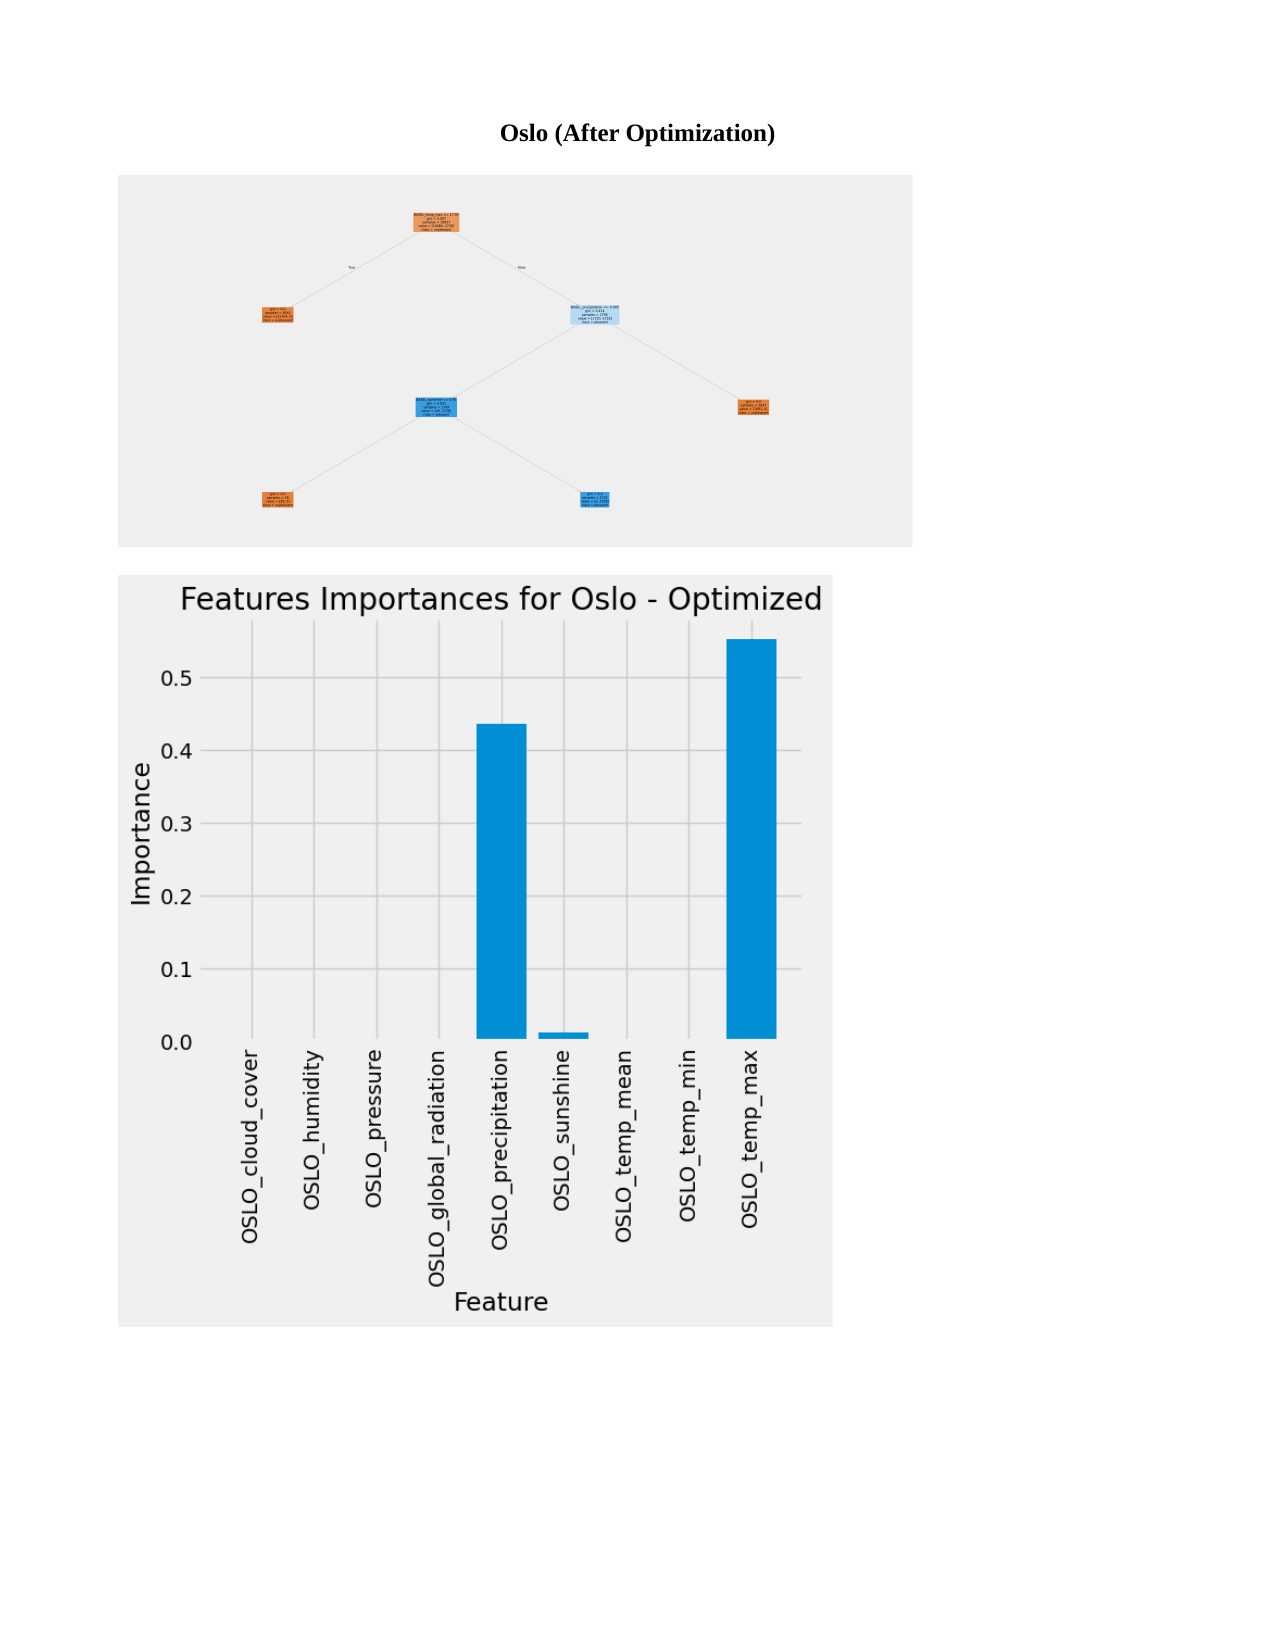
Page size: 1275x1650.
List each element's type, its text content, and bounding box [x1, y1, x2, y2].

text Oslo (After Optimization) [118, 118, 1157, 147]
picture [118, 175, 913, 547]
picture [118, 575, 833, 1327]
